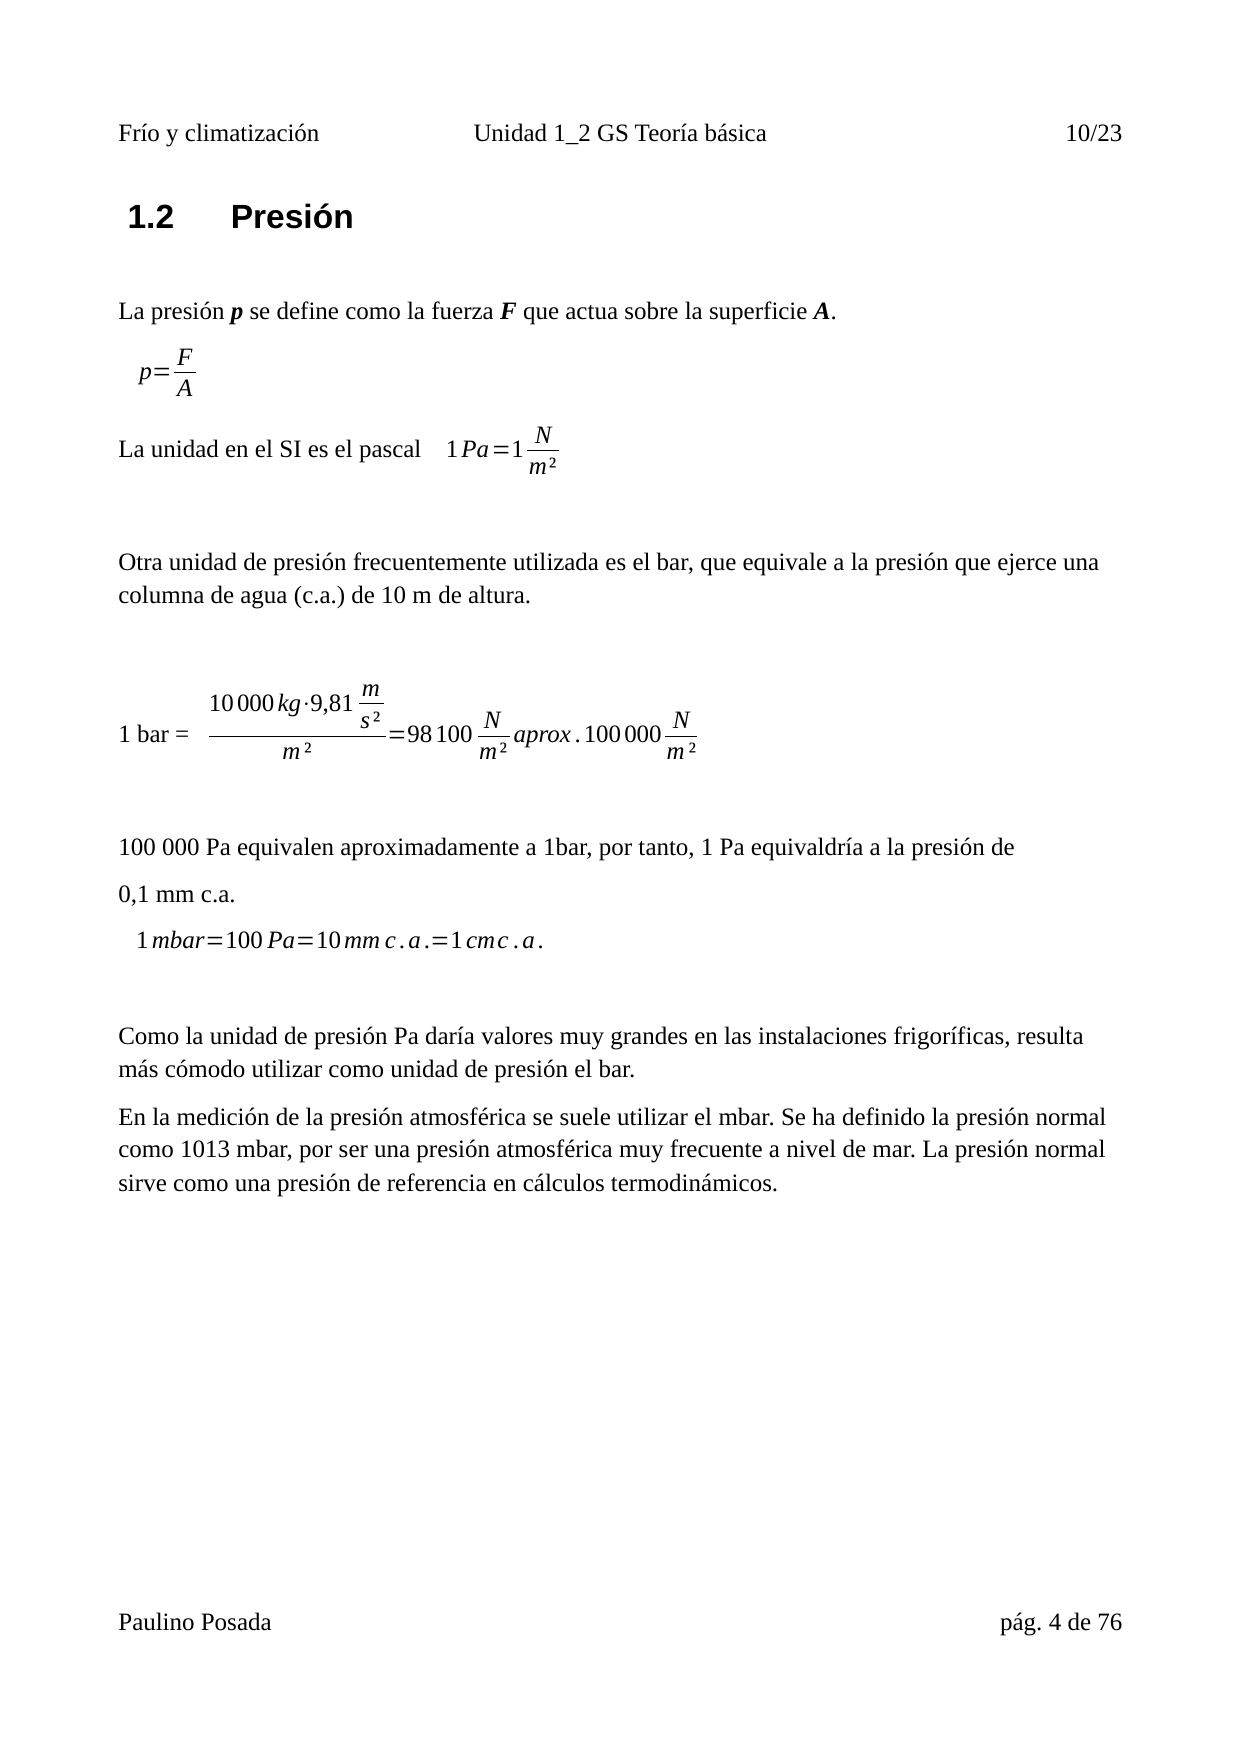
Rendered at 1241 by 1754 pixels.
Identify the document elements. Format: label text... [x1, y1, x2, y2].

text Como la unidad de presión Pa daría valores muy grandes en las instalaciones frigoríficas, resulta más cómodo utilizar como unidad de presión el bar. [118, 1021, 1122, 1083]
text 0,1 mm c.a. [118, 879, 1122, 908]
text En la medición de la presión atmosférica se suele utilizar el mbar. Se ha definido la presión normal como 1013 mbar, por ser una presión atmosférica muy frecuente a nivel de mar. La presión normal sirve como una presión de referencia en cálculos termodinámicos. [118, 1102, 1122, 1196]
text 100 000 Pa equivalen aproximadamente a 1bar, por tanto, 1 Pa equivaldría a la presión de [118, 832, 1122, 860]
text La presión p se define como la fuerza F que actua sobre la superficie A. [118, 296, 1122, 325]
text 1 bar = [118, 675, 1122, 765]
text Otra unidad de presión frecuentemente utilizada es el bar, que equivale a la presión que ejerce una columna de agua (c.a.) de 10 m de altura. [118, 547, 1122, 608]
text La unidad en el SI es el pascal [118, 421, 1122, 480]
subtitle Presión [118, 197, 1122, 236]
